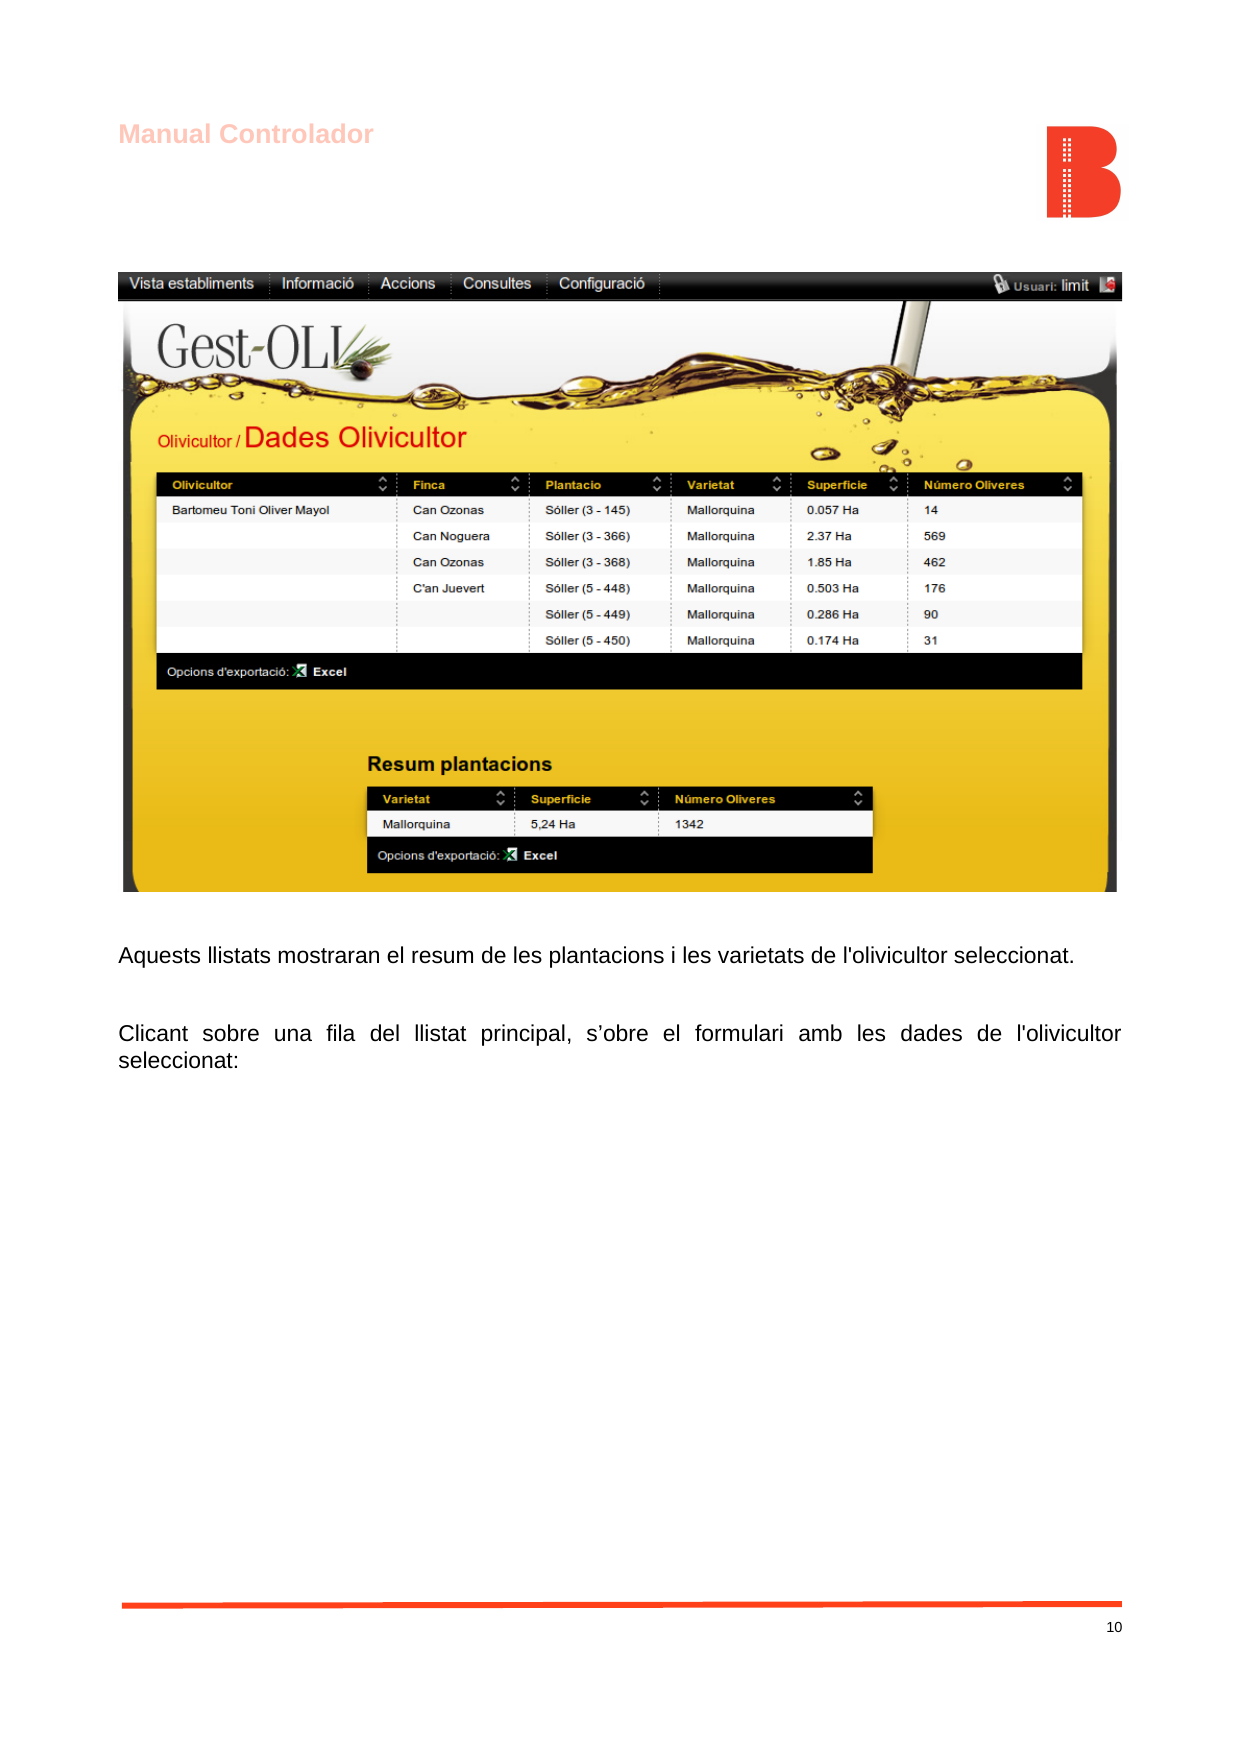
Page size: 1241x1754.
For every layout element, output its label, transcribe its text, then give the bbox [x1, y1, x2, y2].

text Clicant sobre una fila del llistat principal, s’obre el formulari amb les dades de l'olivicultor seleccionat: [118, 1020, 1122, 1073]
picture [1036, 124, 1130, 221]
picture [118, 272, 1123, 892]
text Aquests llistats mostraran el resum de les plantacions i les varietats de l'olivicultor seleccionat. [118, 942, 1122, 969]
